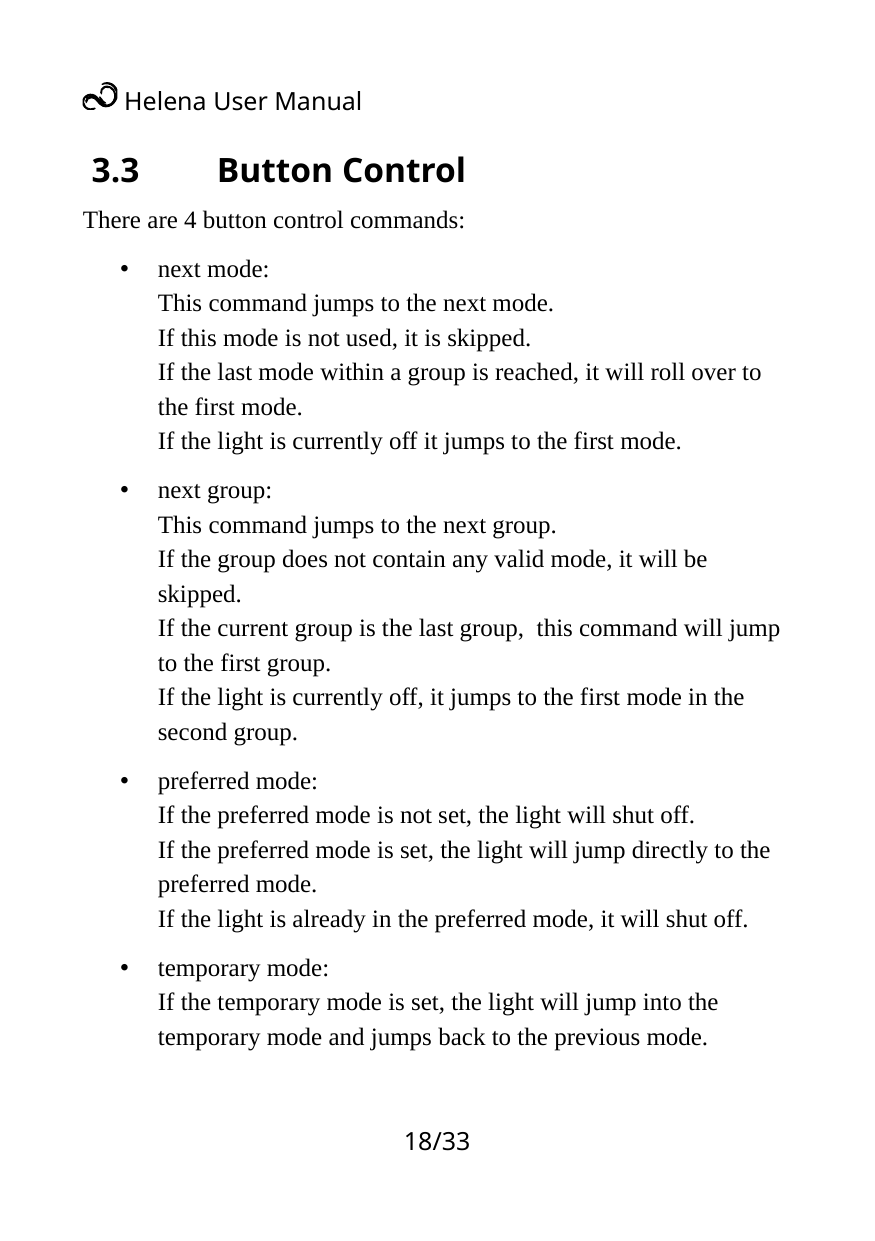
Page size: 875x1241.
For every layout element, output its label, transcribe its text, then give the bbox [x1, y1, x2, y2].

list temporary mode: If the temporary mode is set, the light will jump into the temporary mode and jumps back to the previous mode. [120, 953, 791, 1051]
text There are 4 button control commands: [83, 205, 791, 234]
list next mode: This command jumps to the next mode. If this mode is not used, it is skipped. If the last mode within a group is reached, it will roll over to the first mode. If the light is currently off it jumps to the first mode. [120, 254, 791, 455]
subtitle Button Control [83, 147, 791, 192]
list next group: This command jumps to the next group. If the group does not contain any valid mode, it will be skipped. If the current group is the last group, this command will jump to the first group. If the light is currently off, it jumps to the first mode in the second group. [120, 475, 791, 746]
list preferred mode: If the preferred mode is not set, the light will shut off. If the preferred mode is set, the light will jump directly to the preferred mode. If the light is already in the preferred mode, it will shut off. [120, 766, 791, 932]
